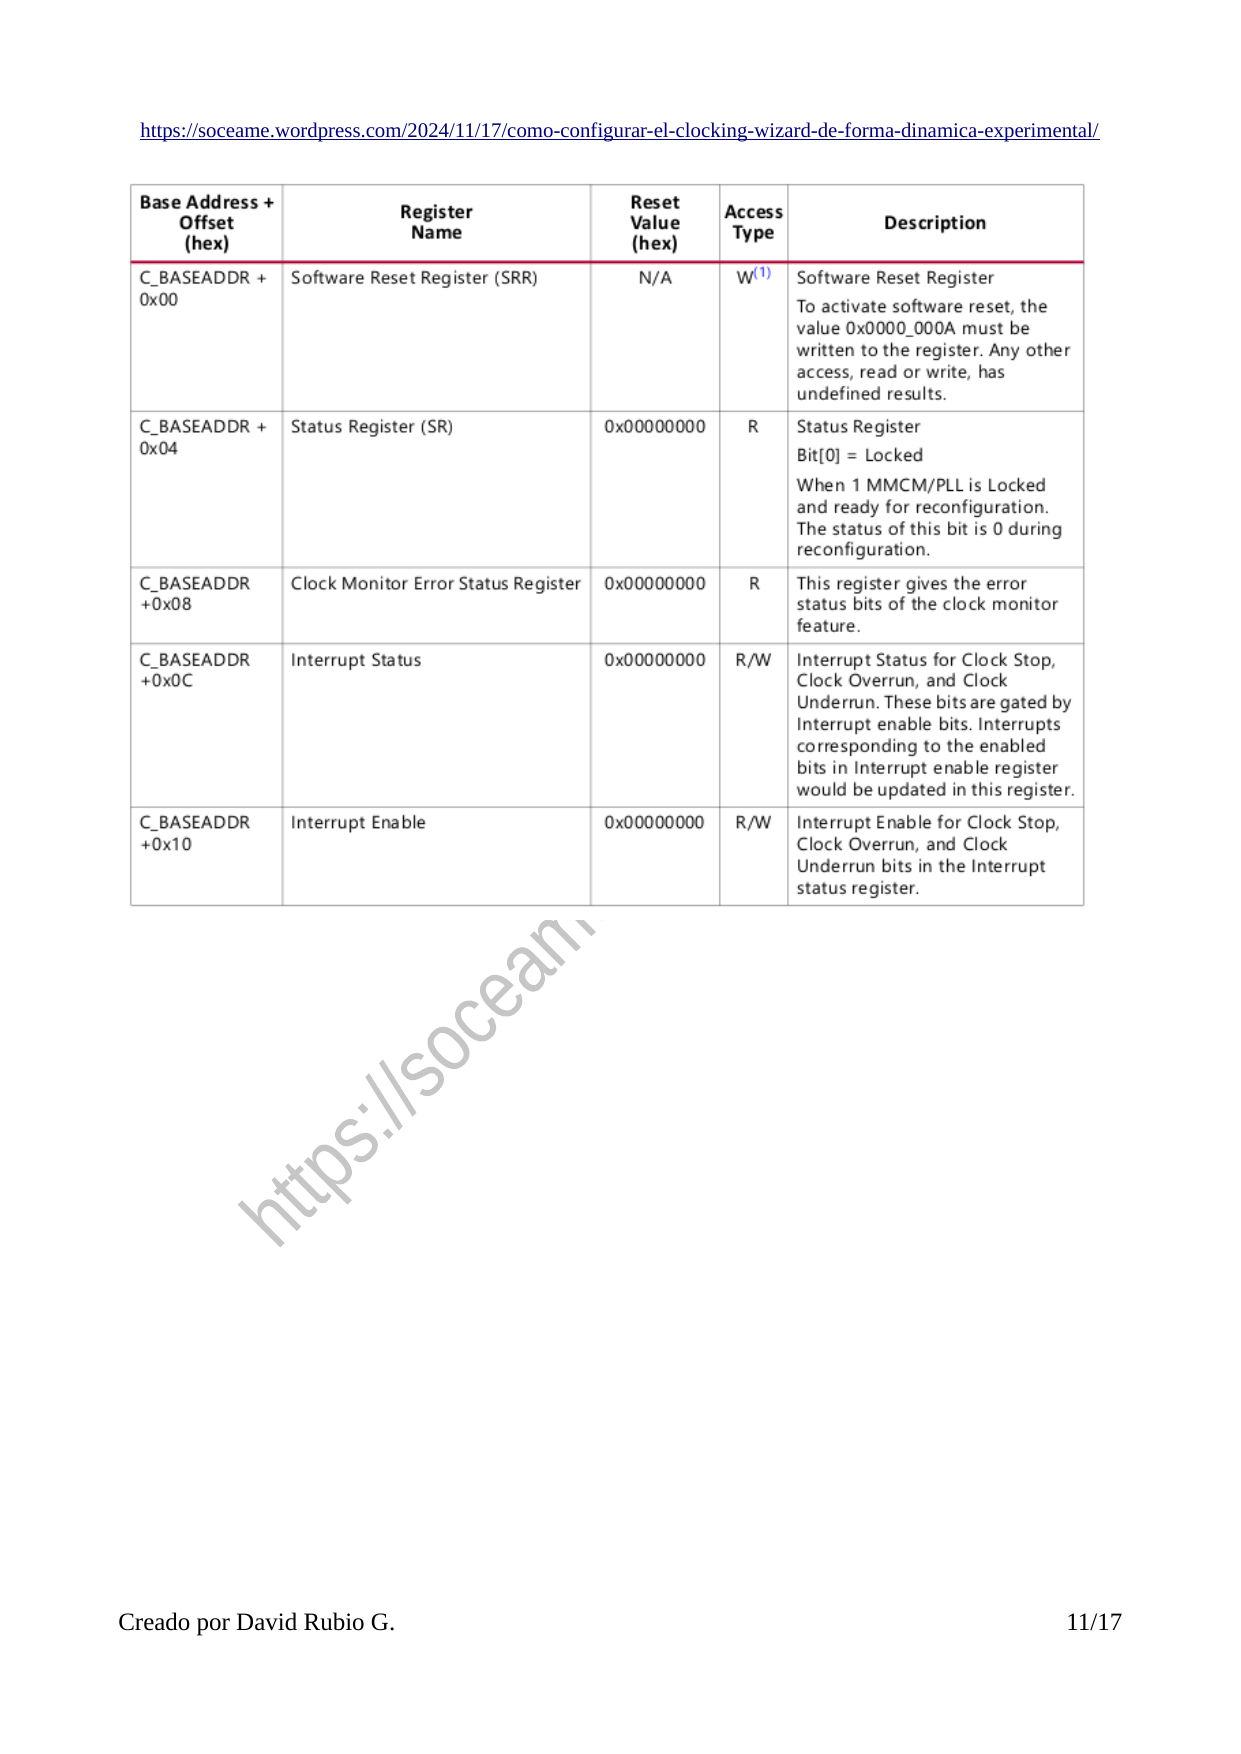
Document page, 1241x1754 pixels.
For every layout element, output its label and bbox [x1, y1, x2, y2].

picture [118, 177, 1101, 920]
